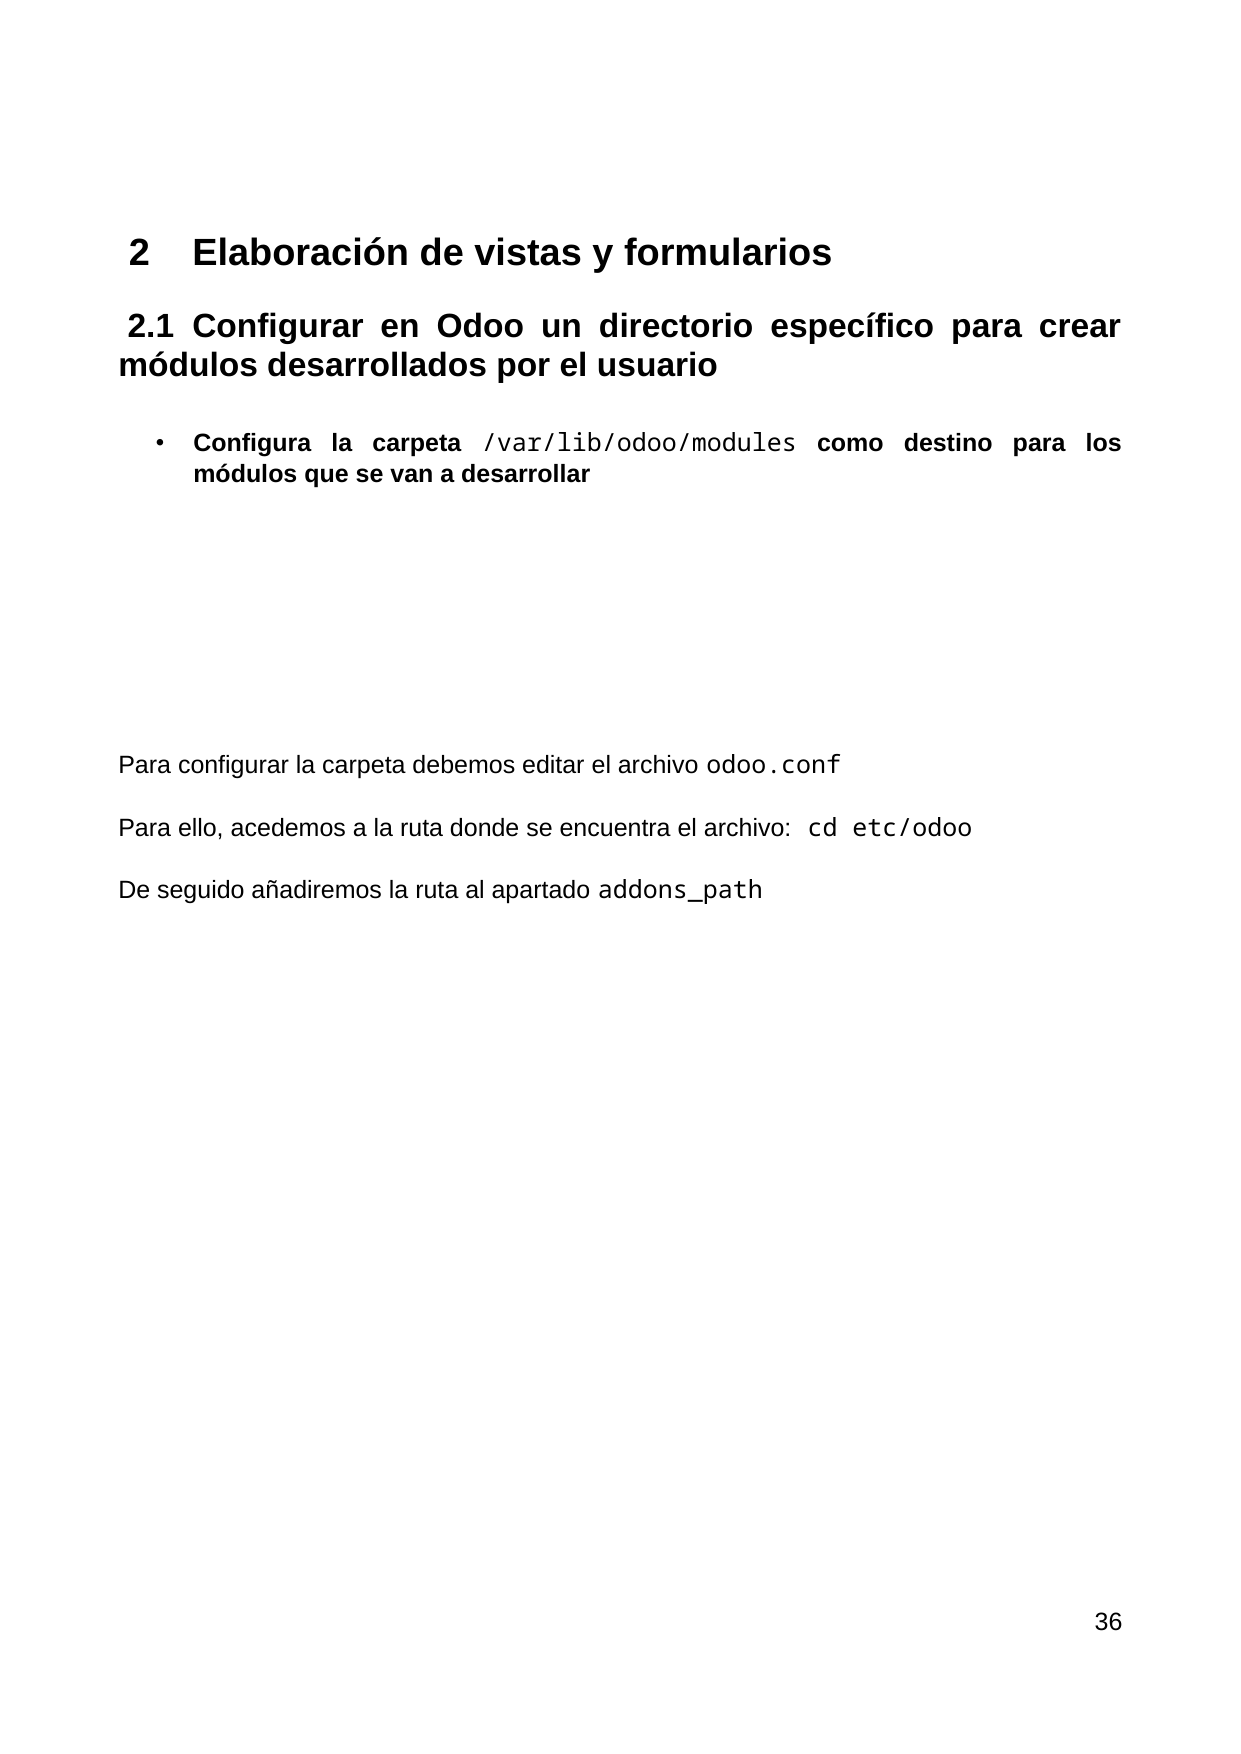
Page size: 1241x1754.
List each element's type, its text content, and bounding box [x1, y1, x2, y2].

list Configura la carpeta /var/lib/odoo/modules como destino para los módulos que se van a desarrollar [156, 425, 1122, 488]
text De seguido añadiremos la ruta al apartado addons_path [118, 872, 1122, 906]
subtitle Elaboración de vistas y formularios [118, 229, 1122, 273]
text Para ello, acedemos a la ruta donde se encuentra el archivo: cd etc/odoo [118, 809, 1122, 843]
text Para configurar la carpeta debemos editar el archivo odoo.conf [118, 746, 1122, 781]
subtitle Configurar en Odoo un directorio específico para crear módulos desarrollados por el usuario [118, 306, 1122, 384]
